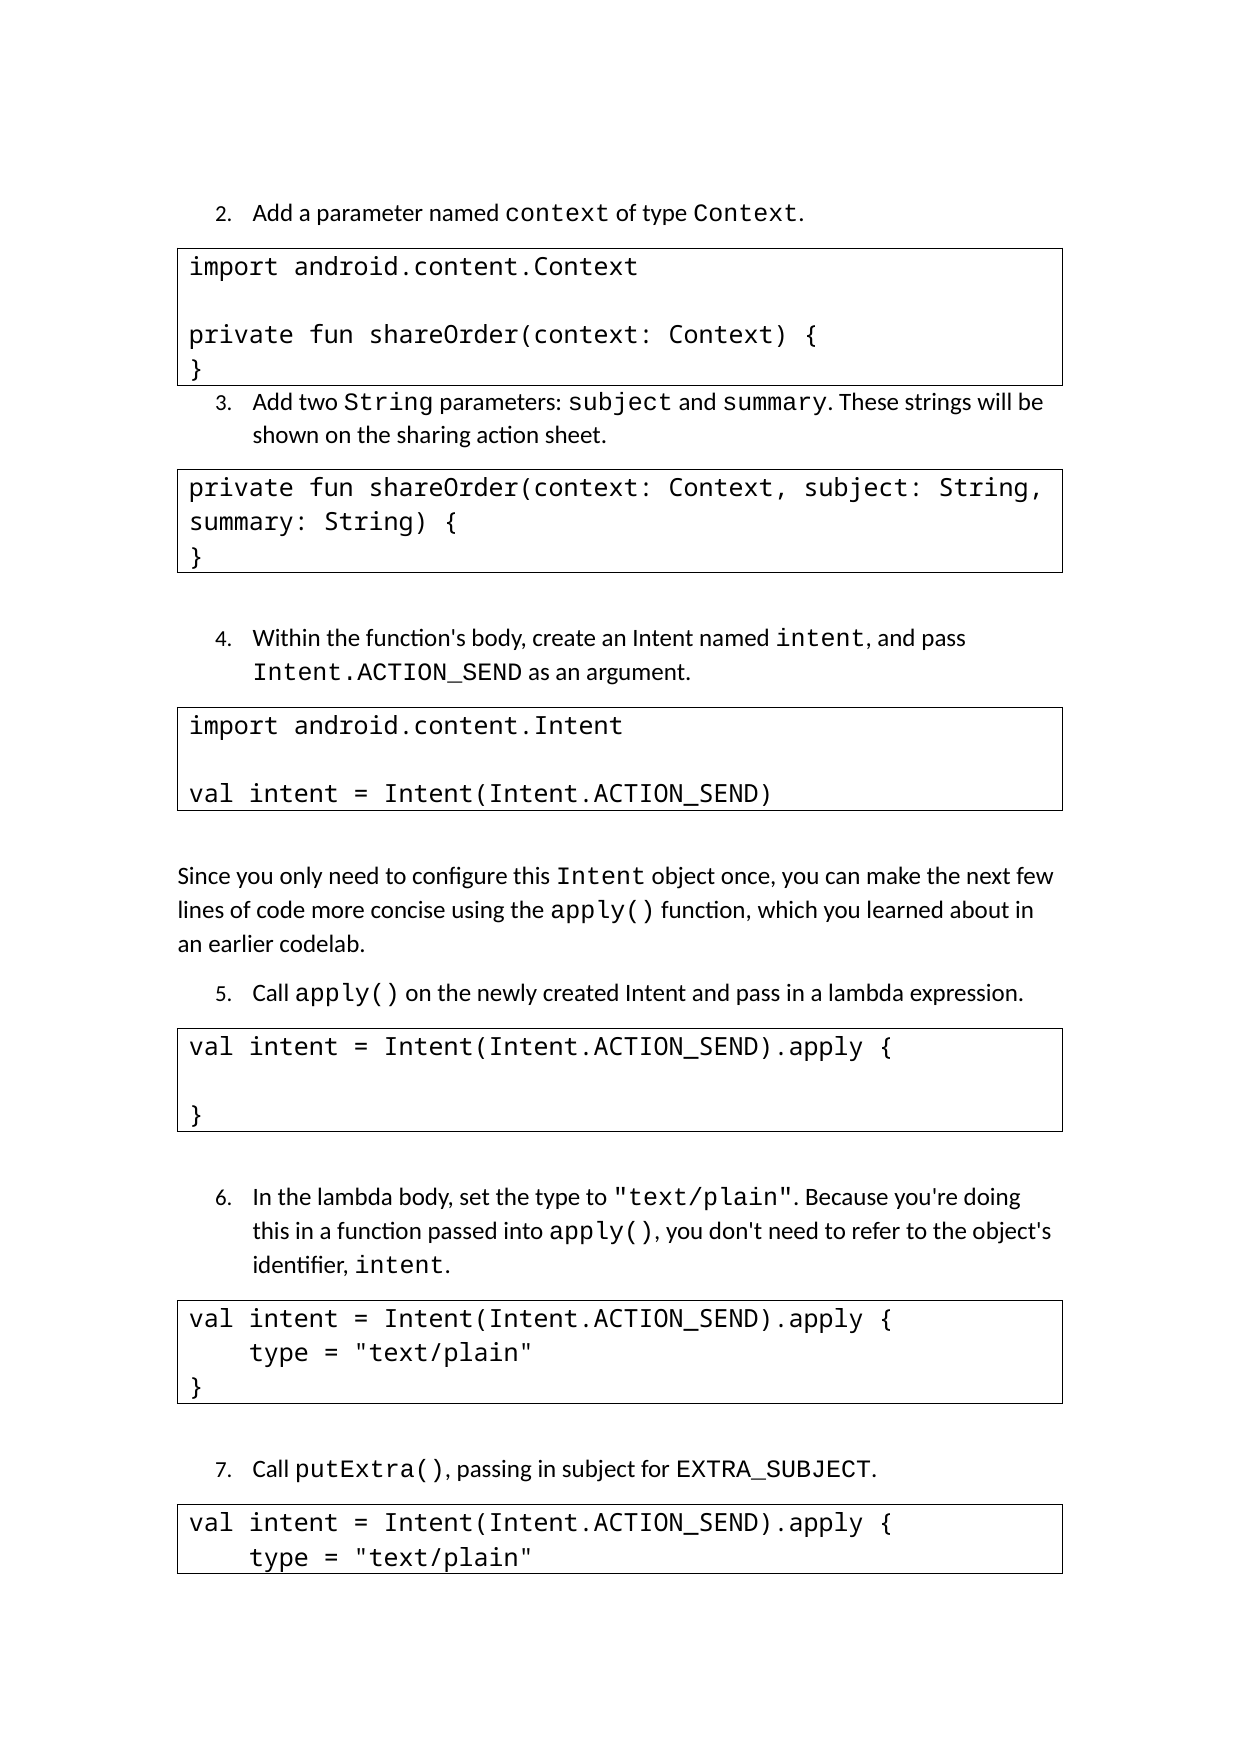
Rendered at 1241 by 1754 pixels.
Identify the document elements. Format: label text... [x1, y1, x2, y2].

list Call putExtra(), passing in subject for EXTRA_SUBJECT. [215, 1453, 1063, 1485]
list Add a parameter named context of type Context. [215, 197, 1063, 229]
list Add two String parameters: subject and summary. These strings will be shown on the sharing action sheet. [215, 386, 1063, 450]
table_header import android.content.Context private fun shareOrder(context: Context) { } [178, 249, 1062, 385]
list Call apply() on the newly created Intent and pass in a lambda expression. [215, 977, 1063, 1009]
list Within the function's body, create an Intent named intent, and pass Intent.ACTION_SEND as an argument. [215, 622, 1063, 688]
table_header val intent = Intent(Intent.ACTION_SEND).apply { } [178, 1029, 1062, 1131]
table_header val intent = Intent(Intent.ACTION_SEND).apply { type = "text/plain" [178, 1505, 1062, 1573]
table_header import android.content.Intent val intent = Intent(Intent.ACTION_SEND) [178, 708, 1062, 810]
table_header private fun shareOrder(context: Context, subject: String, summary: String) { } [178, 470, 1062, 572]
list In the lambda body, set the type to "text/plain". Because you're doing this in a function passed into apply(), you don't need to refer to the object's identifier, intent. [215, 1182, 1063, 1281]
table_header val intent = Intent(Intent.ACTION_SEND).apply { type = "text/plain" } [178, 1301, 1062, 1403]
text Since you only need to configure this Intent object once, you can make the next few lines of code more concise using the apply() function, which you learned about in an earlier codelab. [177, 860, 1063, 959]
